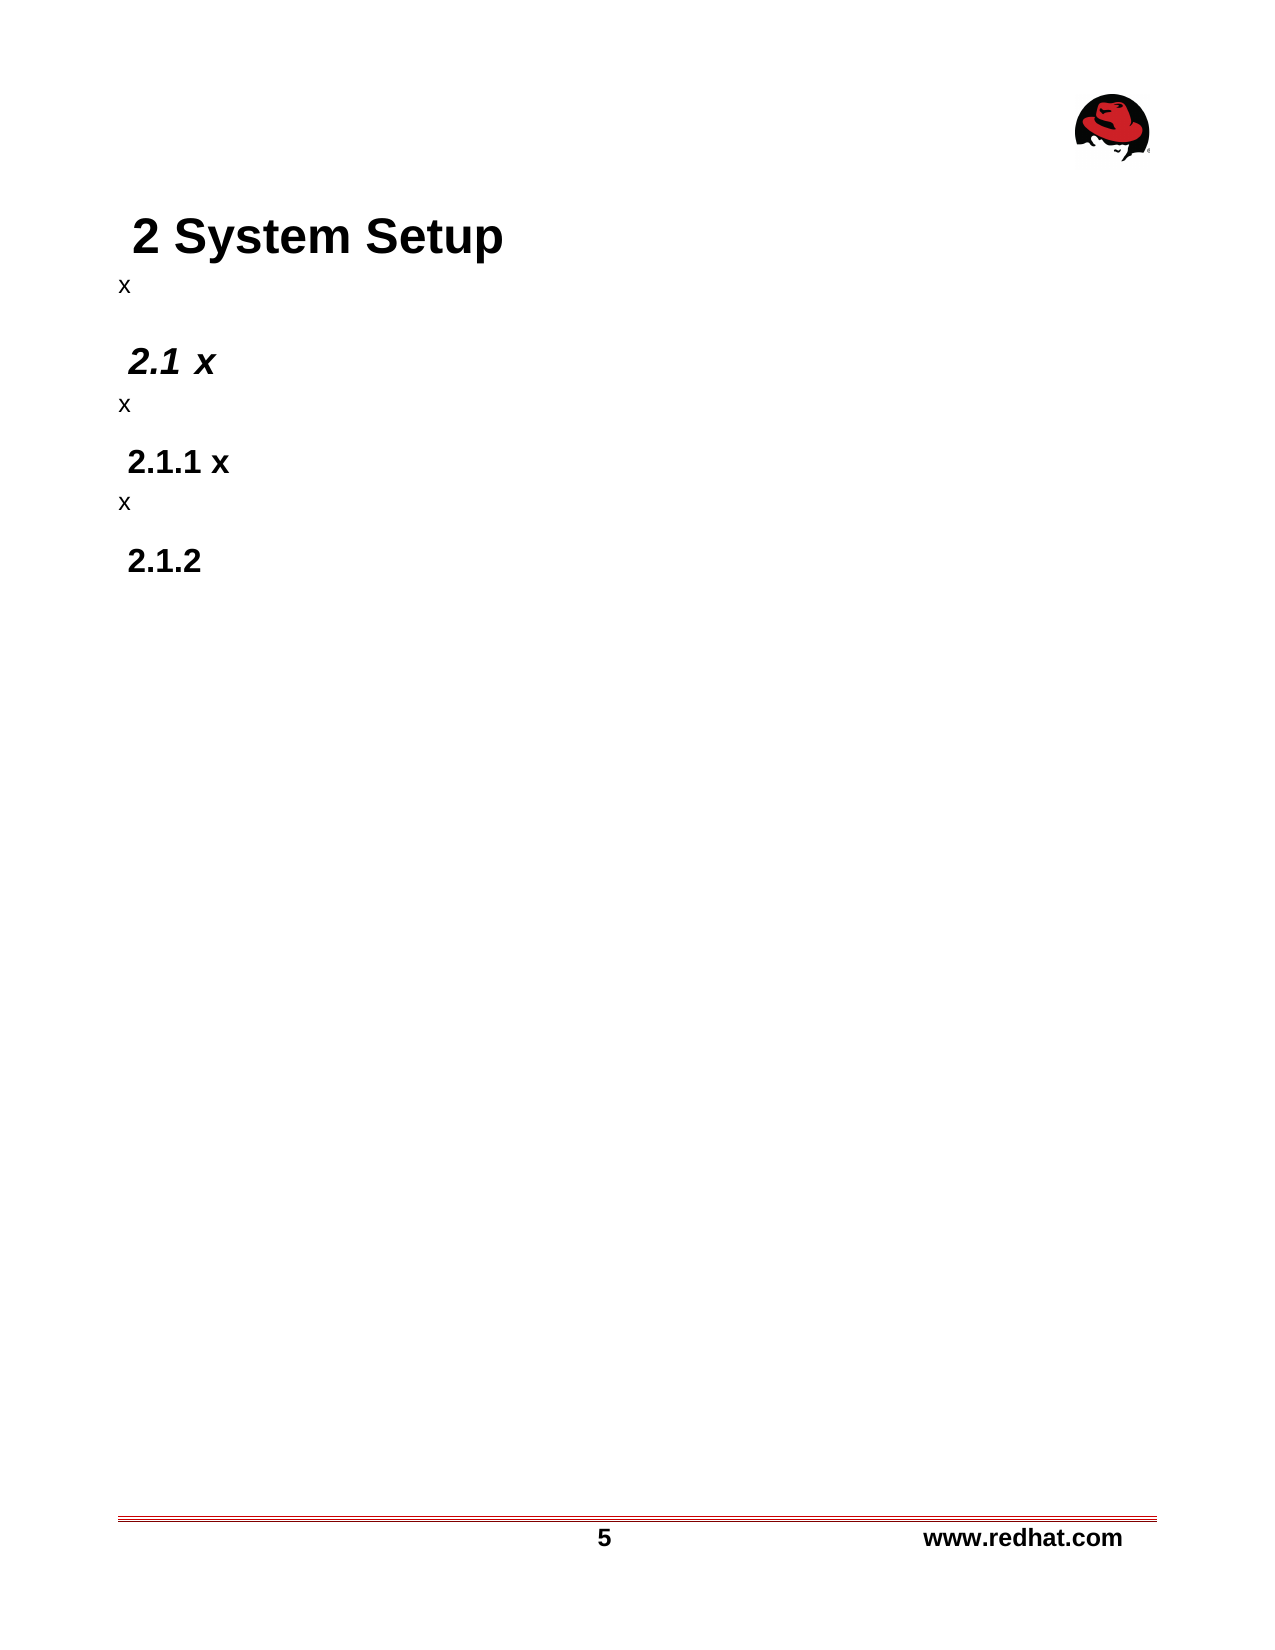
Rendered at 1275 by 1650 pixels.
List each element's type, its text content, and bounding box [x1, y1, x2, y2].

subtitle x [118, 339, 1157, 383]
text x [118, 389, 1157, 417]
subtitle x [118, 442, 1157, 481]
text x [118, 487, 1157, 516]
subtitle System Setup [118, 206, 1157, 264]
text x [118, 270, 1157, 299]
picture [1075, 94, 1150, 170]
